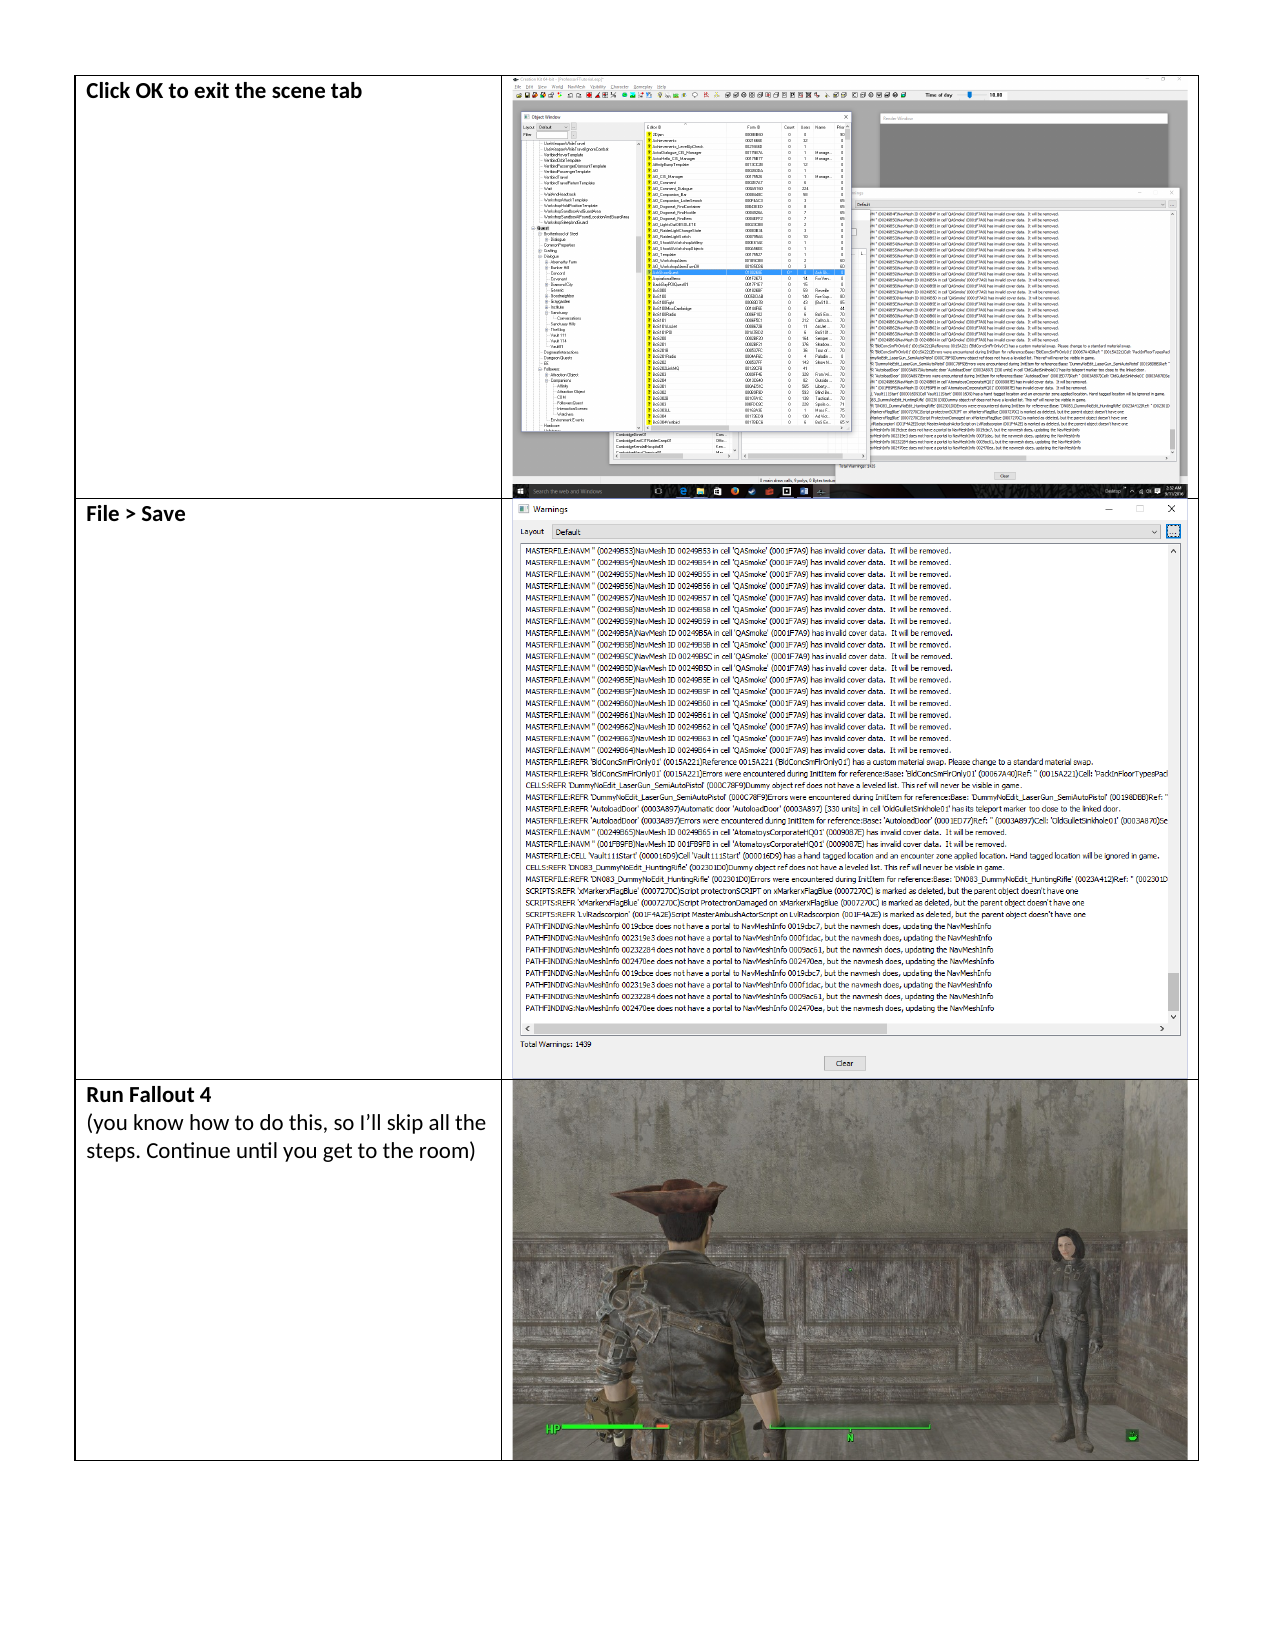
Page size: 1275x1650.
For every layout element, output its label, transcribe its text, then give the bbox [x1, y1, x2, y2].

table_cell [502, 499, 512, 1079]
table_cell [1188, 1080, 1198, 1459]
table_cell [502, 1080, 512, 1459]
table_cell Run Fallout 4 (you know how to do this, so I’ll skip all the steps. Continue until you get to the room) [76, 1080, 501, 1459]
table_cell [502, 76, 512, 498]
table_cell [1188, 76, 1198, 498]
table_cell [1188, 499, 1198, 1079]
table_cell File > Save [76, 499, 501, 1079]
table_cell Click OK to exit the scene tab [76, 76, 501, 498]
